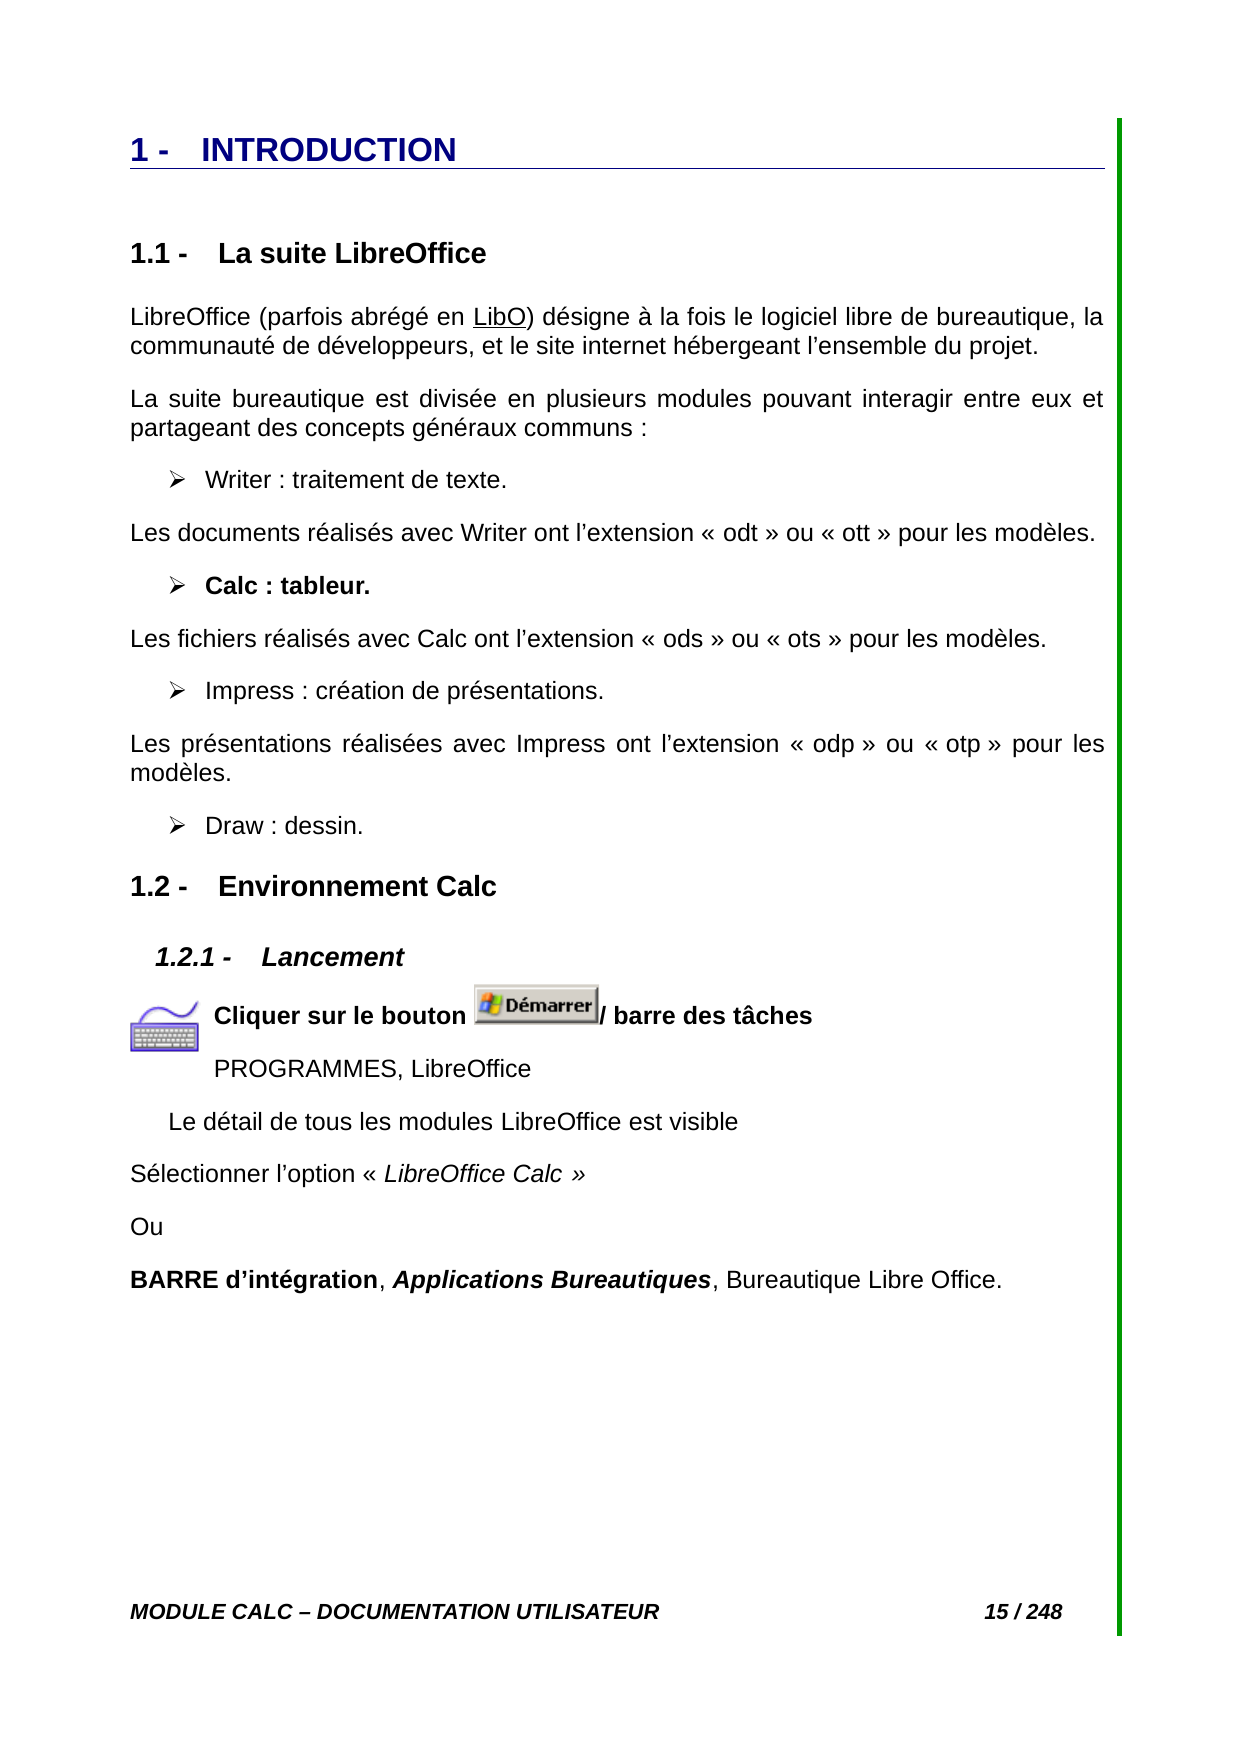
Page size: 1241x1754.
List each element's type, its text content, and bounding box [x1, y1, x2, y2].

subtitle Introduction [130, 130, 1105, 168]
text Le détail de tous les modules LibreOffice est visible [130, 1106, 1105, 1136]
picture [474, 983, 600, 1025]
text La suite bureautique est divisée en plusieurs modules pouvant interagir entre eux et partageant des concepts généraux communs : [130, 384, 1105, 442]
text Sélectionner l’option « LibreOffice Calc » [130, 1159, 1105, 1188]
text Les présentations réalisées avec Impress ont l’extension « odp » ou « otp » pour les modèles. [130, 729, 1105, 787]
picture [127, 990, 202, 1066]
text BARRE d’intégration, Applications Bureautiques, Bureautique Libre Office. [130, 1264, 1105, 1294]
subtitle La suite LibreOffice [130, 236, 1105, 270]
list Calc : tableur. [167, 571, 1105, 600]
text Les fichiers réalisés avec Calc ont l’extension « ods » ou « ots » pour les modèles. [130, 623, 1105, 653]
subtitle Lancement [155, 941, 1105, 972]
text Ou [130, 1212, 1105, 1241]
list Impress : création de présentations. [167, 676, 1105, 705]
list Draw : dessin. [167, 811, 1105, 840]
text PROGRAMMES, LibreOffice [130, 1054, 1105, 1083]
text Cliquer sur le bouton / barre des tâches [130, 984, 1105, 1030]
subtitle Environnement Calc [130, 869, 1105, 903]
list Writer : traitement de texte. [167, 465, 1105, 494]
text LibreOffice (parfois abrégé en LibO) désigne à la fois le logiciel libre de bureautique, la communauté de développeurs, et le site internet hébergeant l’ensemble du projet. [130, 302, 1105, 360]
text Les documents réalisés avec Writer ont l’extension « odt » ou « ott » pour les modèles. [130, 518, 1105, 547]
